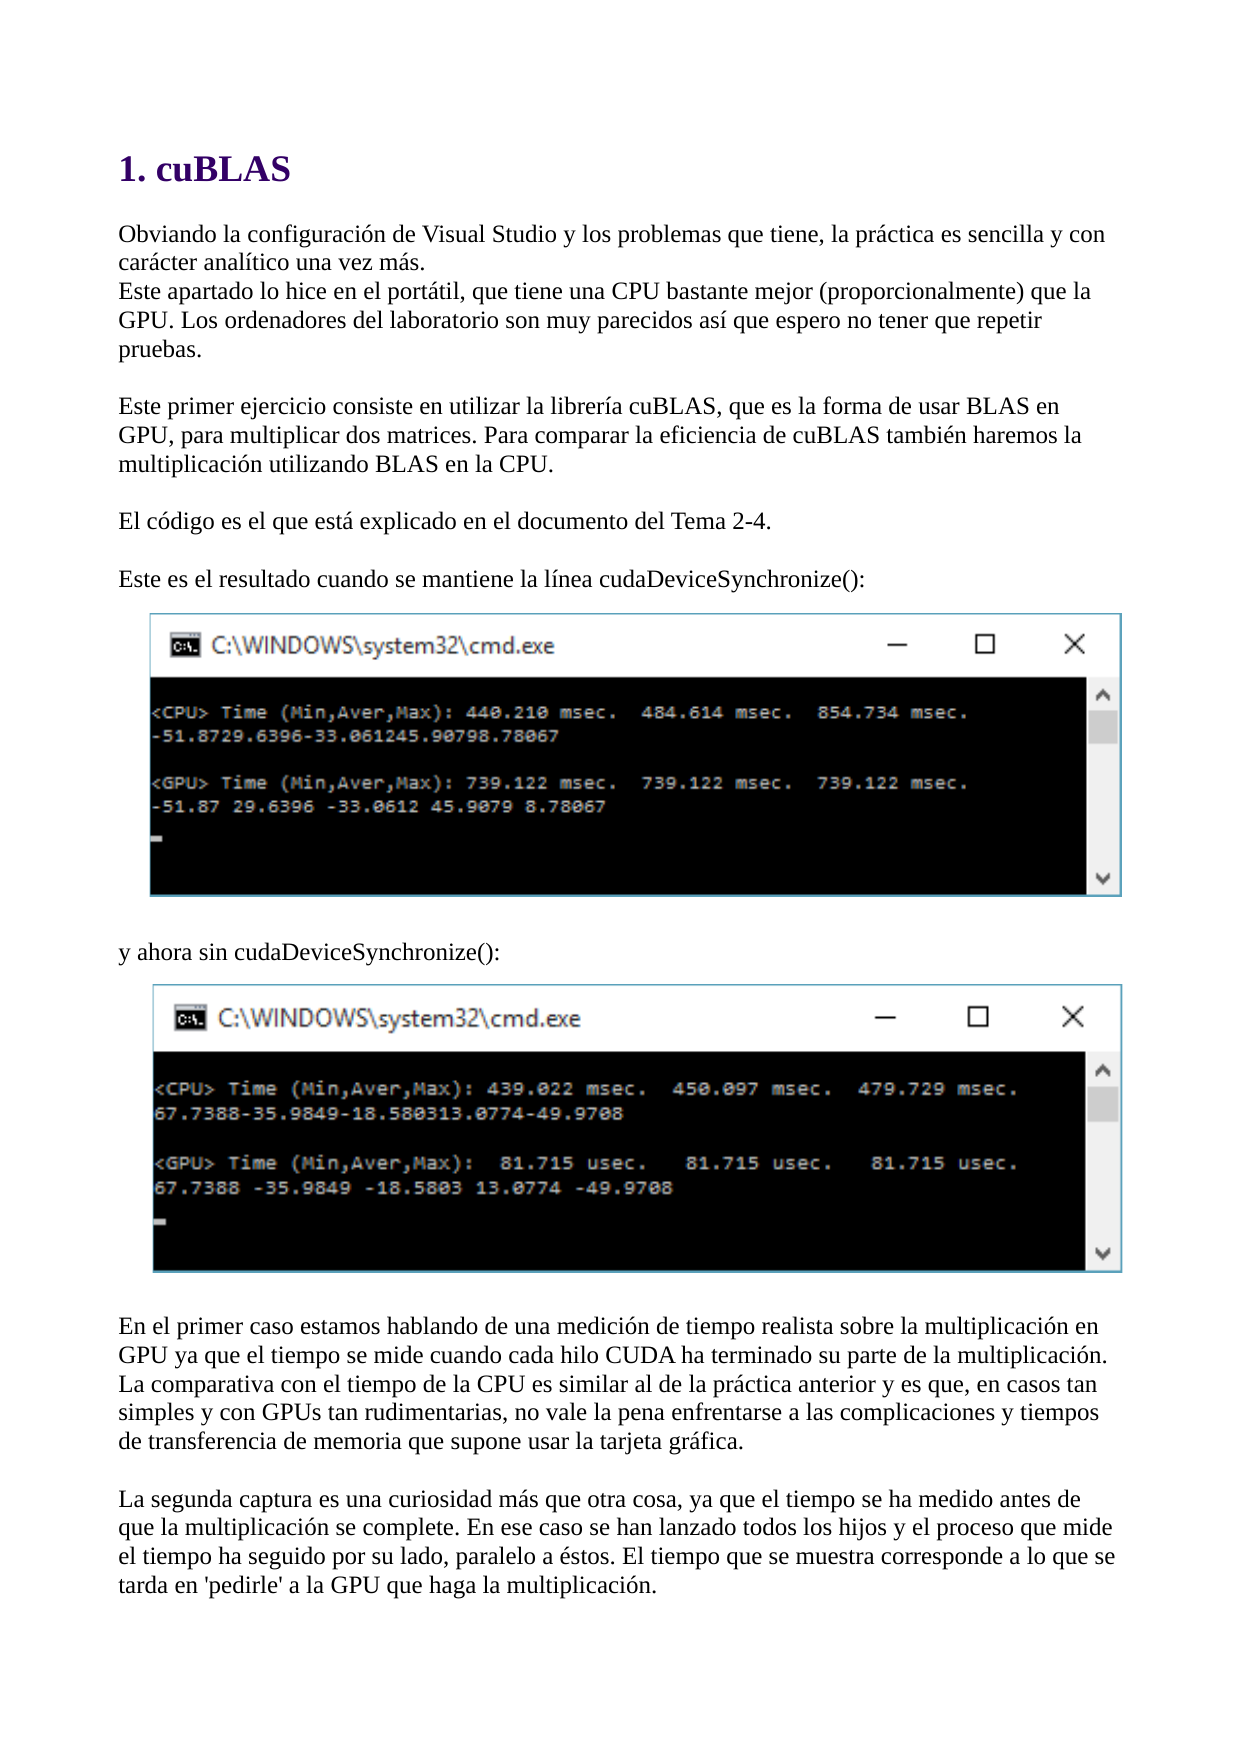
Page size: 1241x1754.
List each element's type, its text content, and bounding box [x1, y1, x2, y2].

text Obviando la configuración de Visual Studio y los problemas que tiene, la práctica es sencilla y con carácter analítico una vez más. [118, 219, 1122, 276]
text La comparativa con el tiempo de la CPU es similar al de la práctica anterior y es que, en casos tan simples y con GPUs tan rudimentarias, no vale la pena enfrentarse a las complicaciones y tiempos de transferencia de memoria que supone usar la tarjeta gráfica. [118, 1369, 1122, 1455]
text y ahora sin cudaDeviceSynchronize(): [118, 937, 1122, 966]
text En el primer caso estamos hablando de una medición de tiempo realista sobre la multiplicación en GPU ya que el tiempo se mide cuando cada hilo CUDA ha terminado su parte de la multiplicación. [118, 1311, 1122, 1369]
text Este primer ejercicio consiste en utilizar la librería cuBLAS, que es la forma de usar BLAS en GPU, para multiplicar dos matrices. Para comparar la eficiencia de cuBLAS también haremos la multiplicación utilizando BLAS en la CPU. [118, 391, 1122, 477]
text Este apartado lo hice en el portátil, que tiene una CPU bastante mejor (proporcionalmente) que la GPU. Los ordenadores del laboratorio son muy parecidos así que espero no tener que repetir pruebas. [118, 276, 1122, 362]
picture [149, 613, 1122, 897]
picture [152, 984, 1123, 1273]
text Este es el resultado cuando se mantiene la línea cudaDeviceSynchronize(): [118, 564, 1122, 592]
text 1. cuBLAS [118, 147, 1122, 190]
text La segunda captura es una curiosidad más que otra cosa, ya que el tiempo se ha medido antes de que la multiplicación se complete. En ese caso se han lanzado todos los hijos y el proceso que mide el tiempo ha seguido por su lado, paralelo a éstos. El tiempo que se muestra corresponde a lo que se tarda en 'pedirle' a la GPU que haga la multiplicación. [118, 1484, 1122, 1599]
text El código es el que está explicado en el documento del Tema 2-4. [118, 506, 1122, 535]
